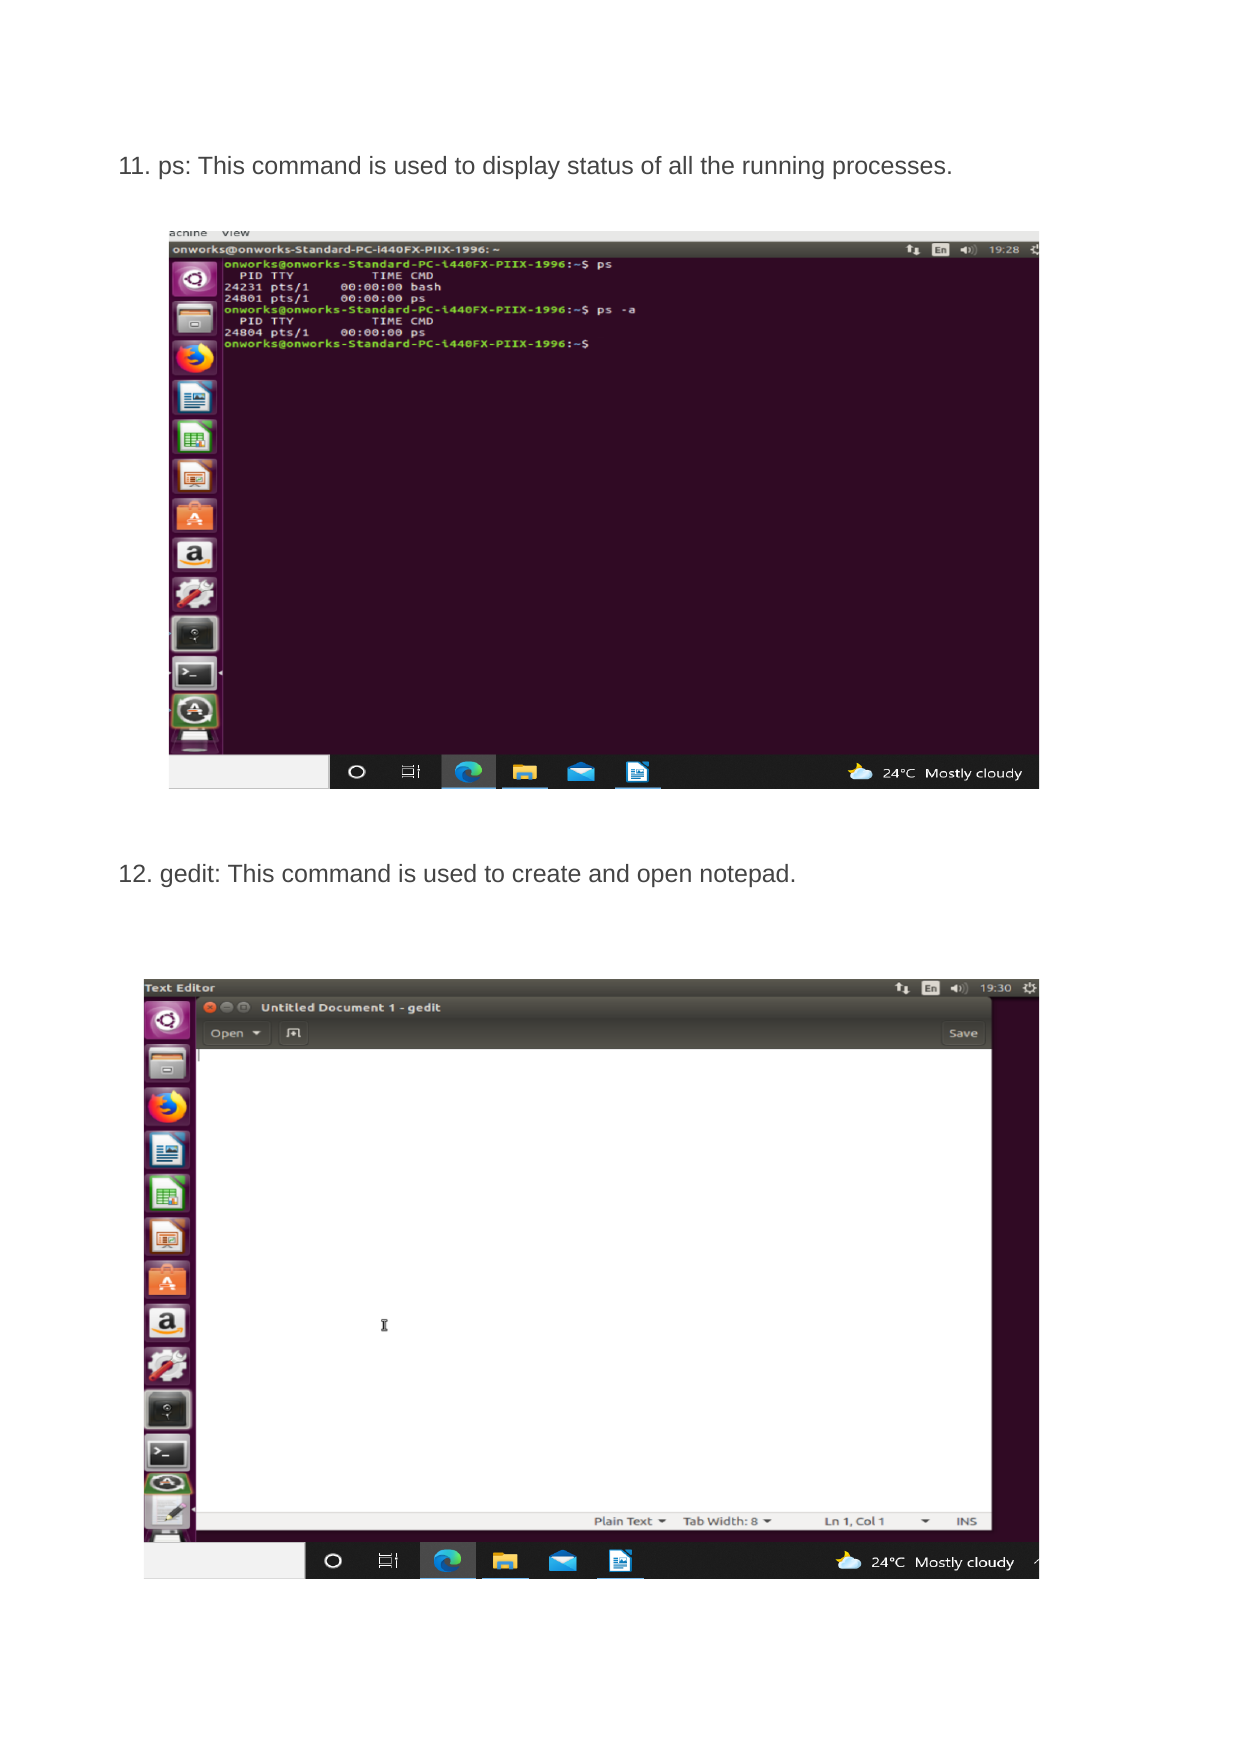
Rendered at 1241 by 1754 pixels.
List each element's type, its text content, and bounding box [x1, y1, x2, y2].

picture [143, 979, 1040, 1579]
text 12. gedit: This command is used to create and open notepad. [118, 858, 1122, 887]
picture [168, 231, 1040, 789]
text 11. ps: This command is used to display status of all the running processes. [118, 151, 1122, 180]
